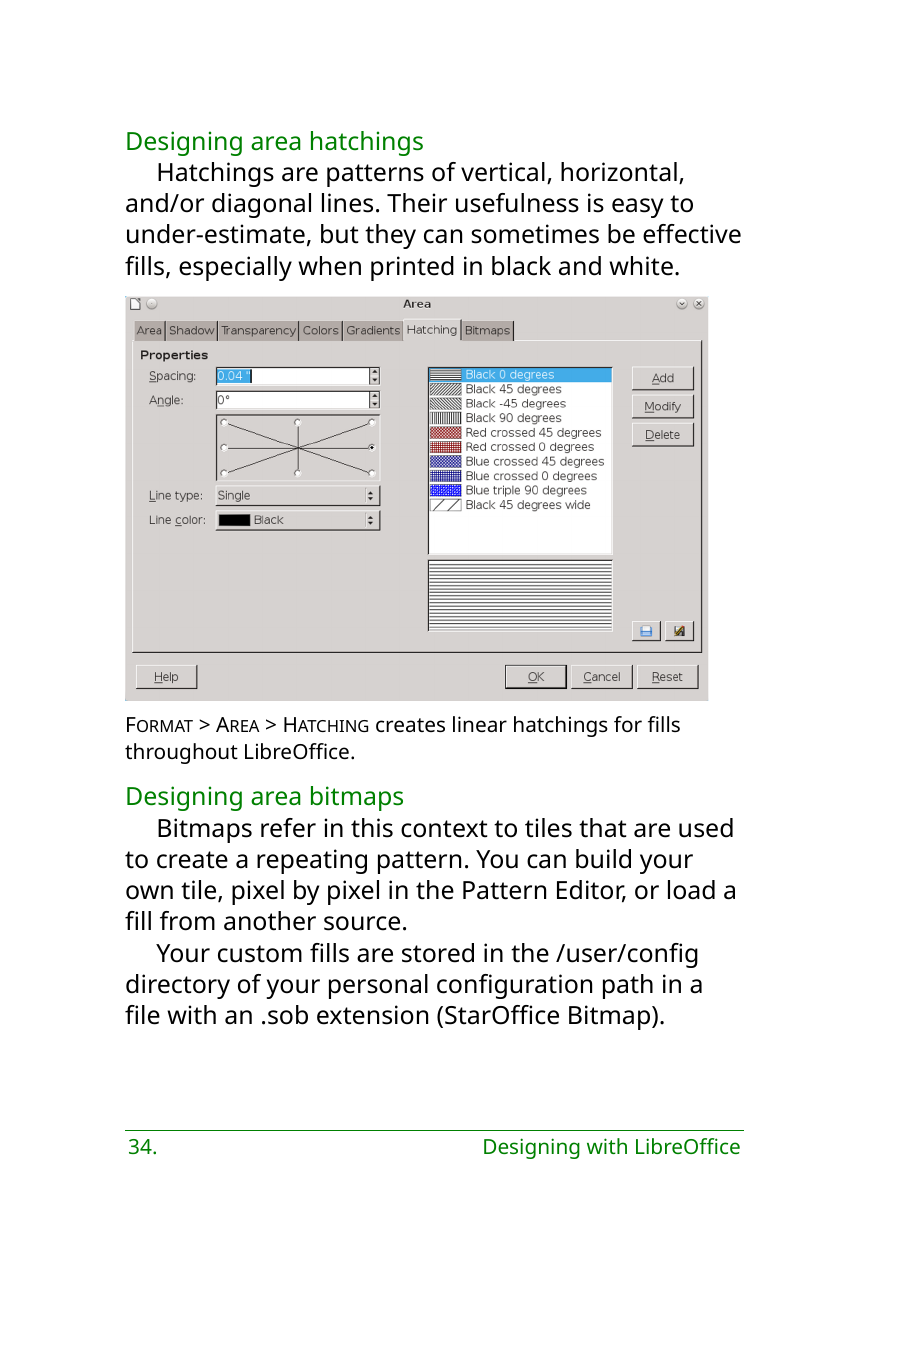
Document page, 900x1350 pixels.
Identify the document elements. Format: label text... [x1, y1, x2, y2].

picture [125, 296, 709, 701]
table_header [125, 297, 744, 703]
text Hatchings are patterns of vertical, horizontal, and/or diagonal lines. Their usefulness is easy to under-estimate, but they can sometimes be effective fills, especially when printed in black and white. [125, 156, 744, 281]
text Your custom fills are stored in the /user/config directory of your personal configuration path in a file with an .sob extension (StarOffice Bitmap). [125, 937, 744, 1031]
subtitle Designing area bitmaps [125, 781, 744, 812]
subtitle Designing area hatchings [125, 125, 744, 156]
text Bitmaps refer in this context to tiles that are used to create a repeating pattern. You can build your own tile, pixel by pixel in the Pattern Editor, or load a fill from another source. [125, 812, 744, 937]
table_cell Format > Area > Hatching creates linear hatchings for fills throughout LibreOffice. [125, 703, 744, 765]
